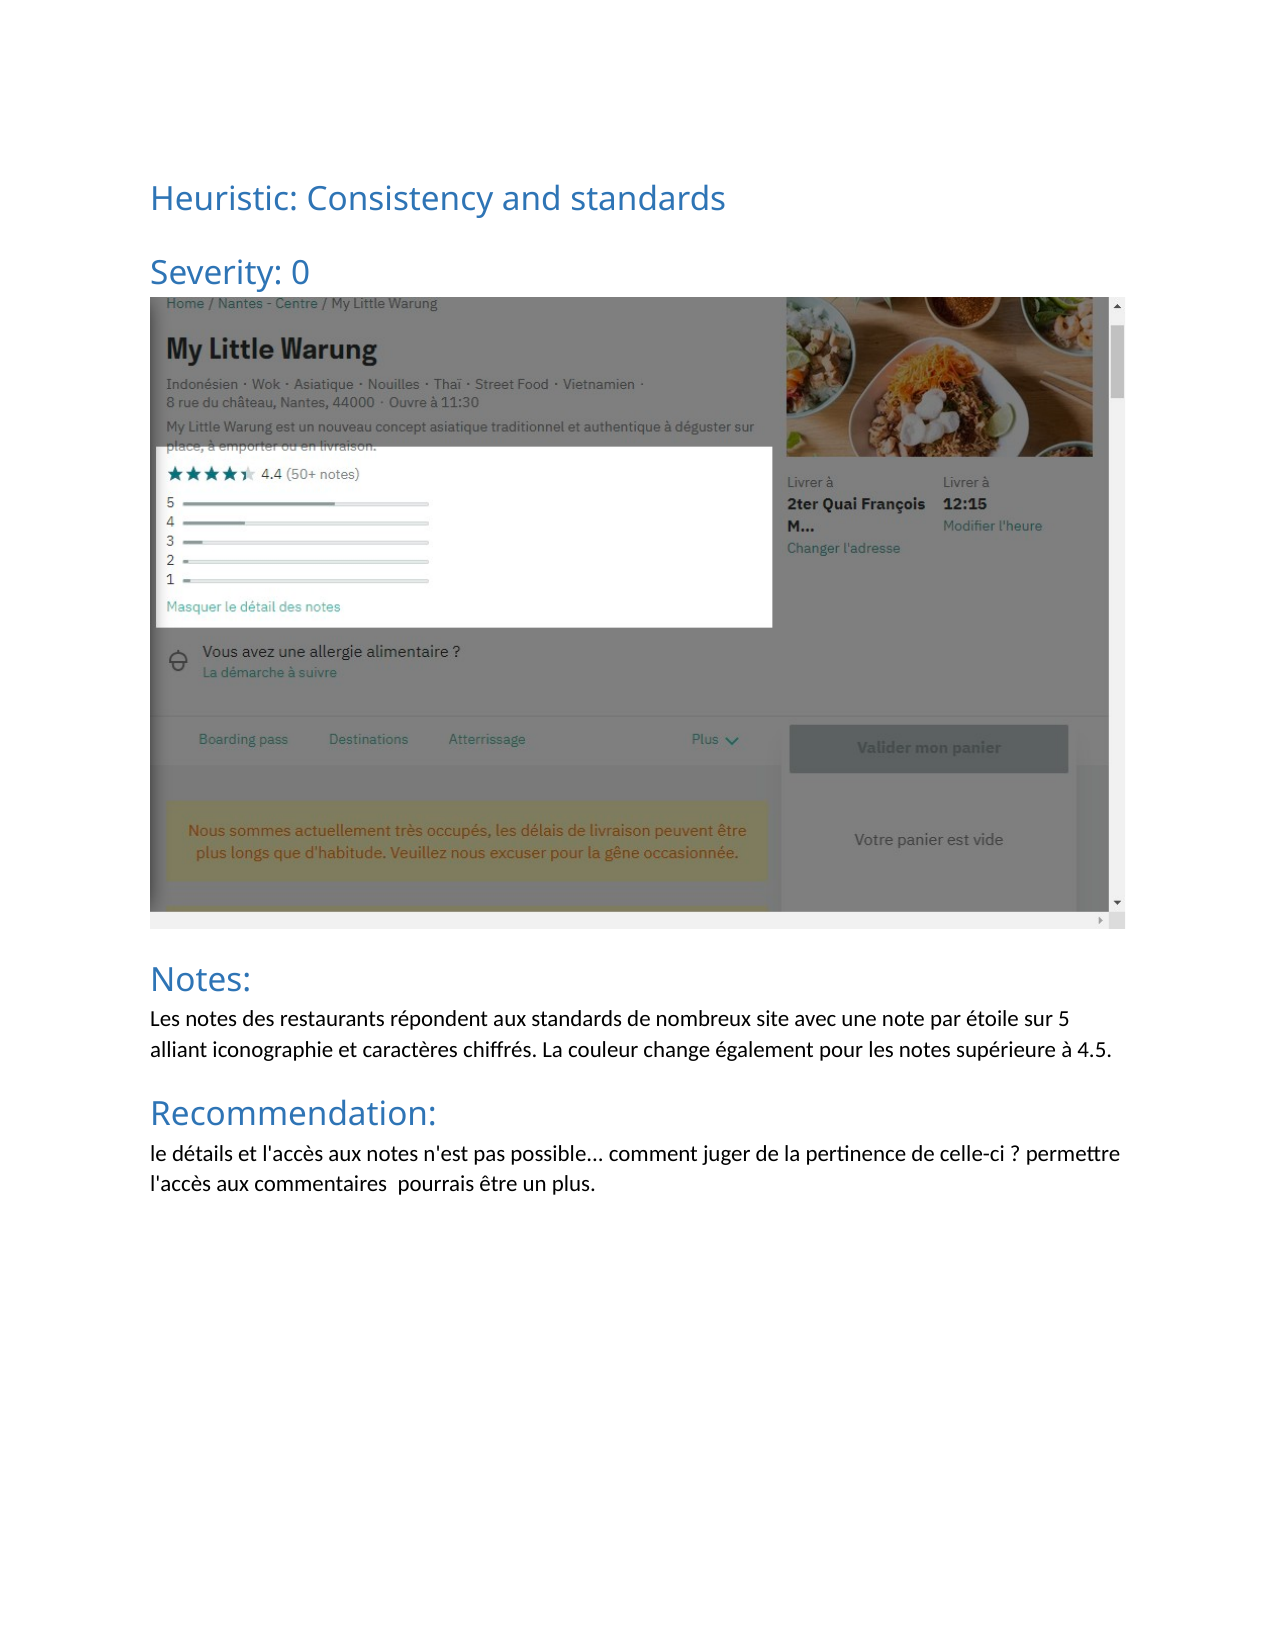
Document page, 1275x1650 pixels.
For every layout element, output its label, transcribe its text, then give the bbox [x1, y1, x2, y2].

picture [150, 297, 1125, 929]
subtitle Heuristic: Consistency and standards [150, 175, 1125, 220]
text Les notes des restaurants répondent aux standards de nombreux site avec une note par étoile sur 5 alliant iconographie et caractères chiffrés. La couleur change également pour les notes supérieure à 4.5. [150, 1004, 1125, 1063]
subtitle Severity: 0 [150, 249, 1125, 294]
subtitle Recommendation: [150, 1090, 1125, 1135]
subtitle Notes: [150, 956, 1125, 1001]
text le détails et l'accès aux notes n'est pas possible... comment juger de la pertinence de celle-ci ? permettre l'accès aux commentaires pourrais être un plus. [150, 1139, 1125, 1197]
